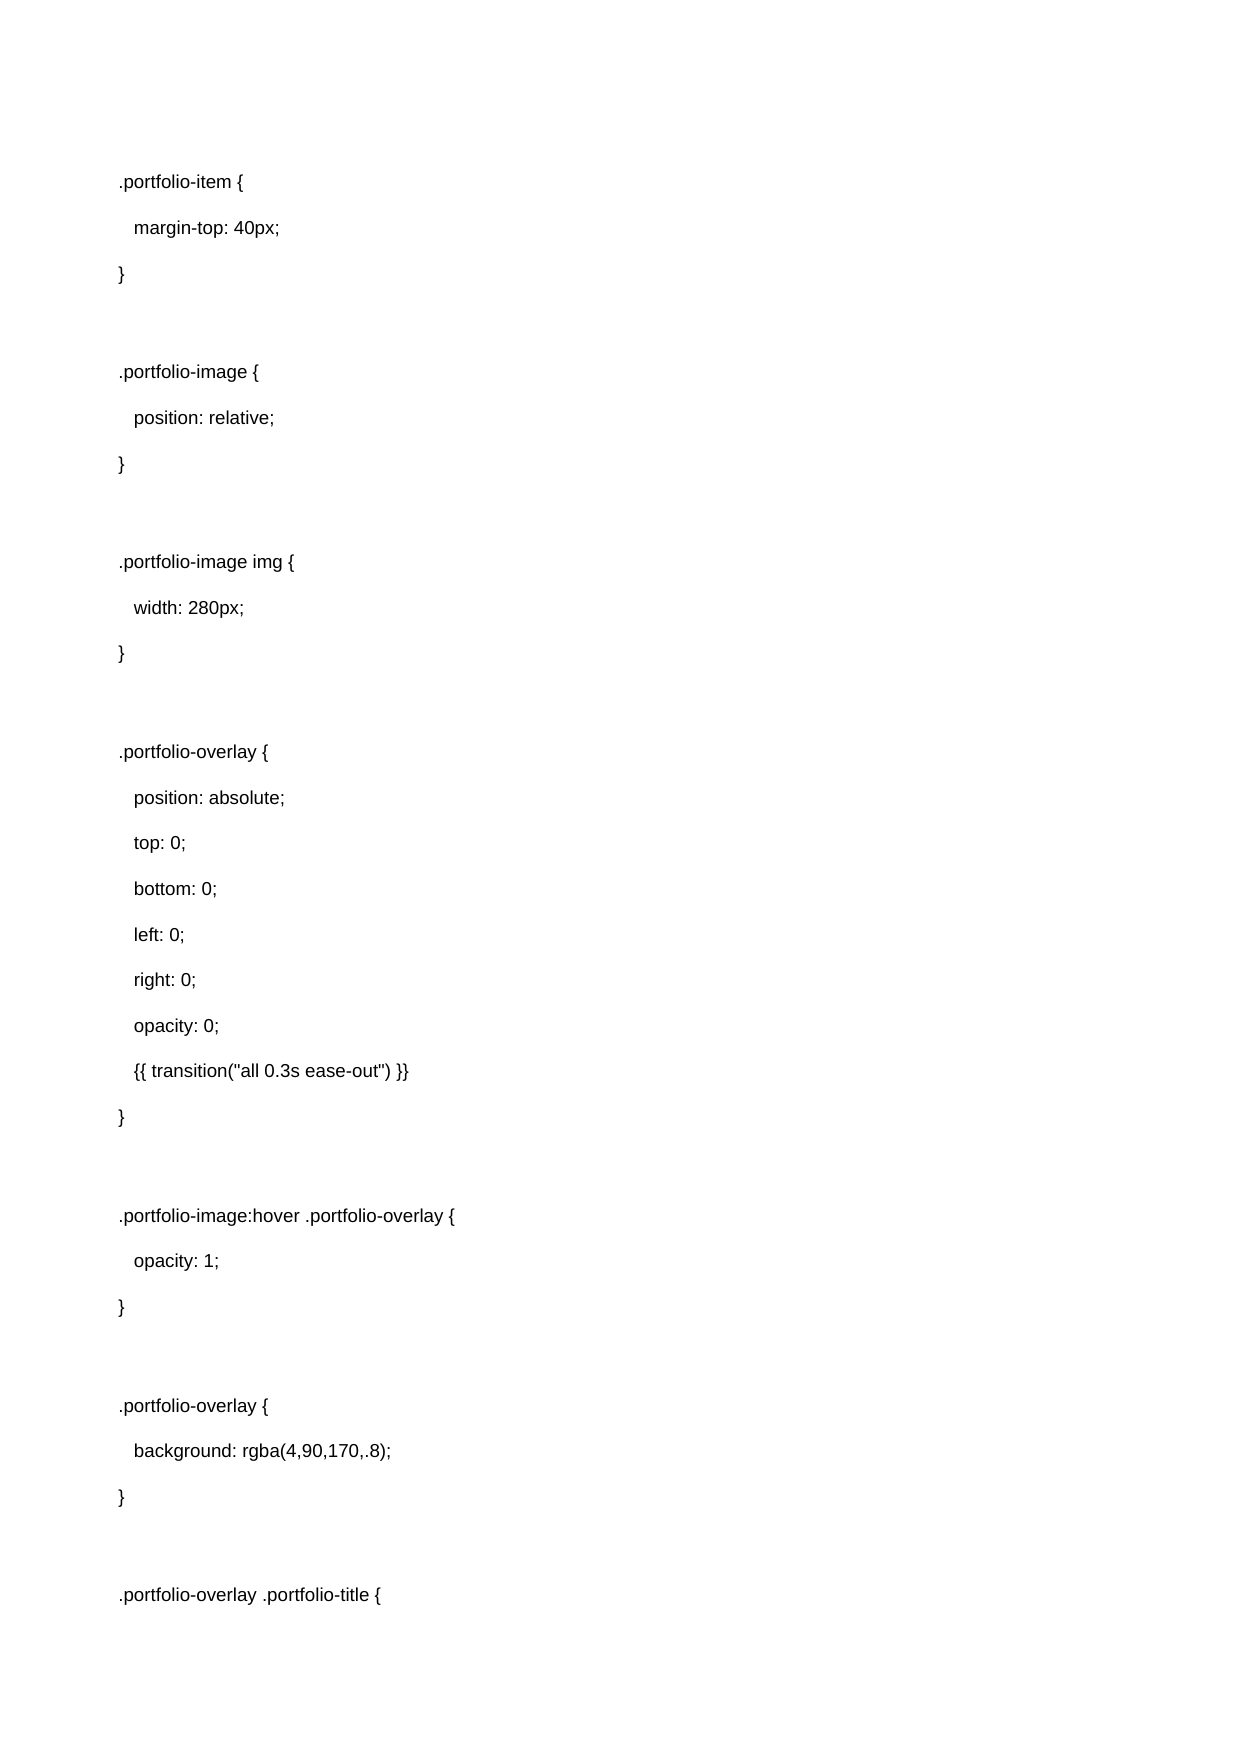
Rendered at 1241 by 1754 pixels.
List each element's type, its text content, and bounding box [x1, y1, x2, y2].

text opacity: 0; [118, 1014, 1122, 1036]
text top: 0; [118, 832, 1122, 854]
text opacity: 1; [118, 1250, 1122, 1272]
text position: absolute; [118, 786, 1122, 808]
text } [118, 262, 1122, 284]
text } [118, 1296, 1122, 1317]
text margin-top: 40px; [118, 217, 1122, 238]
text .portfolio-image img { [118, 551, 1122, 572]
text left: 0; [118, 923, 1122, 945]
text background: rgba(4,90,170,.8); [118, 1440, 1122, 1462]
text position: relative; [118, 407, 1122, 428]
text {{ transition("all 0.3s ease-out") }} [118, 1060, 1122, 1082]
text bottom: 0; [118, 878, 1122, 899]
text .portfolio-overlay { [118, 741, 1122, 762]
text } [118, 642, 1122, 664]
text } [118, 1106, 1122, 1127]
text .portfolio-item { [118, 171, 1122, 193]
text .portfolio-image { [118, 361, 1122, 383]
text .portfolio-image:hover .portfolio-overlay { [118, 1204, 1122, 1226]
text } [118, 452, 1122, 474]
text width: 280px; [118, 597, 1122, 618]
text .portfolio-overlay .portfolio-title { [118, 1584, 1122, 1606]
text } [118, 1486, 1122, 1507]
text .portfolio-overlay { [118, 1394, 1122, 1416]
text right: 0; [118, 969, 1122, 991]
